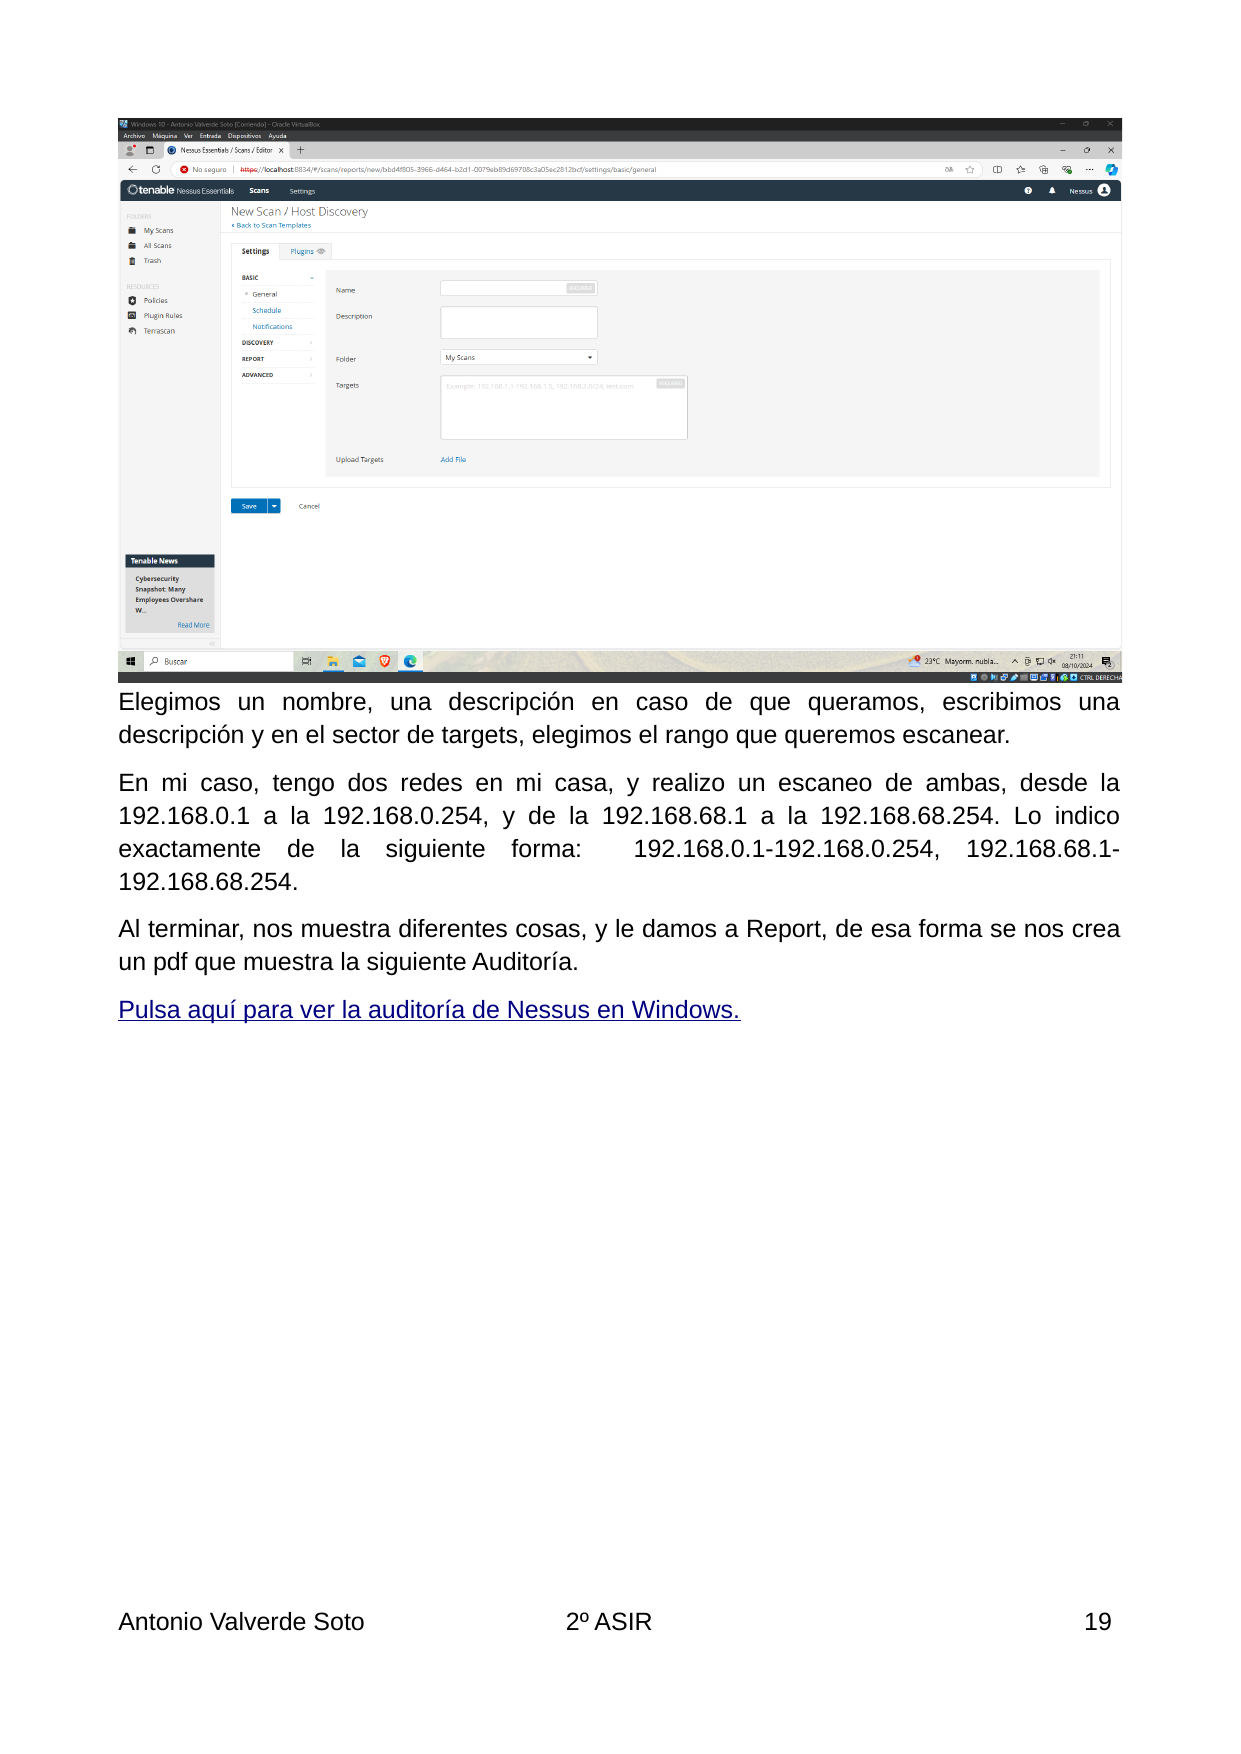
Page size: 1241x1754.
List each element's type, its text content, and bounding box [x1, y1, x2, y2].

text En mi caso, tengo dos redes en mi casa, y realizo un escaneo de ambas, desde la 192.168.0.1 a la 192.168.0.254, y de la 192.168.68.1 a la 192.168.68.254. Lo indico exactamente de la siguiente forma: 192.168.0.1-192.168.0.254, 192.168.68.1-192.168.68.254. [118, 768, 1122, 896]
text Pulsa aquí para ver la auditoría de Nessus en Windows. [118, 995, 1122, 1024]
text Elegimos un nombre, una descripción en caso de que queramos, escribimos una descripción y en el sector de targets, elegimos el rango que queremos escanear. [118, 683, 1122, 749]
text Al terminar, nos muestra diferentes cosas, y le damos a Report, de esa forma se nos crea un pdf que muestra la siguiente Auditoría. [118, 914, 1122, 976]
picture [118, 118, 1123, 683]
